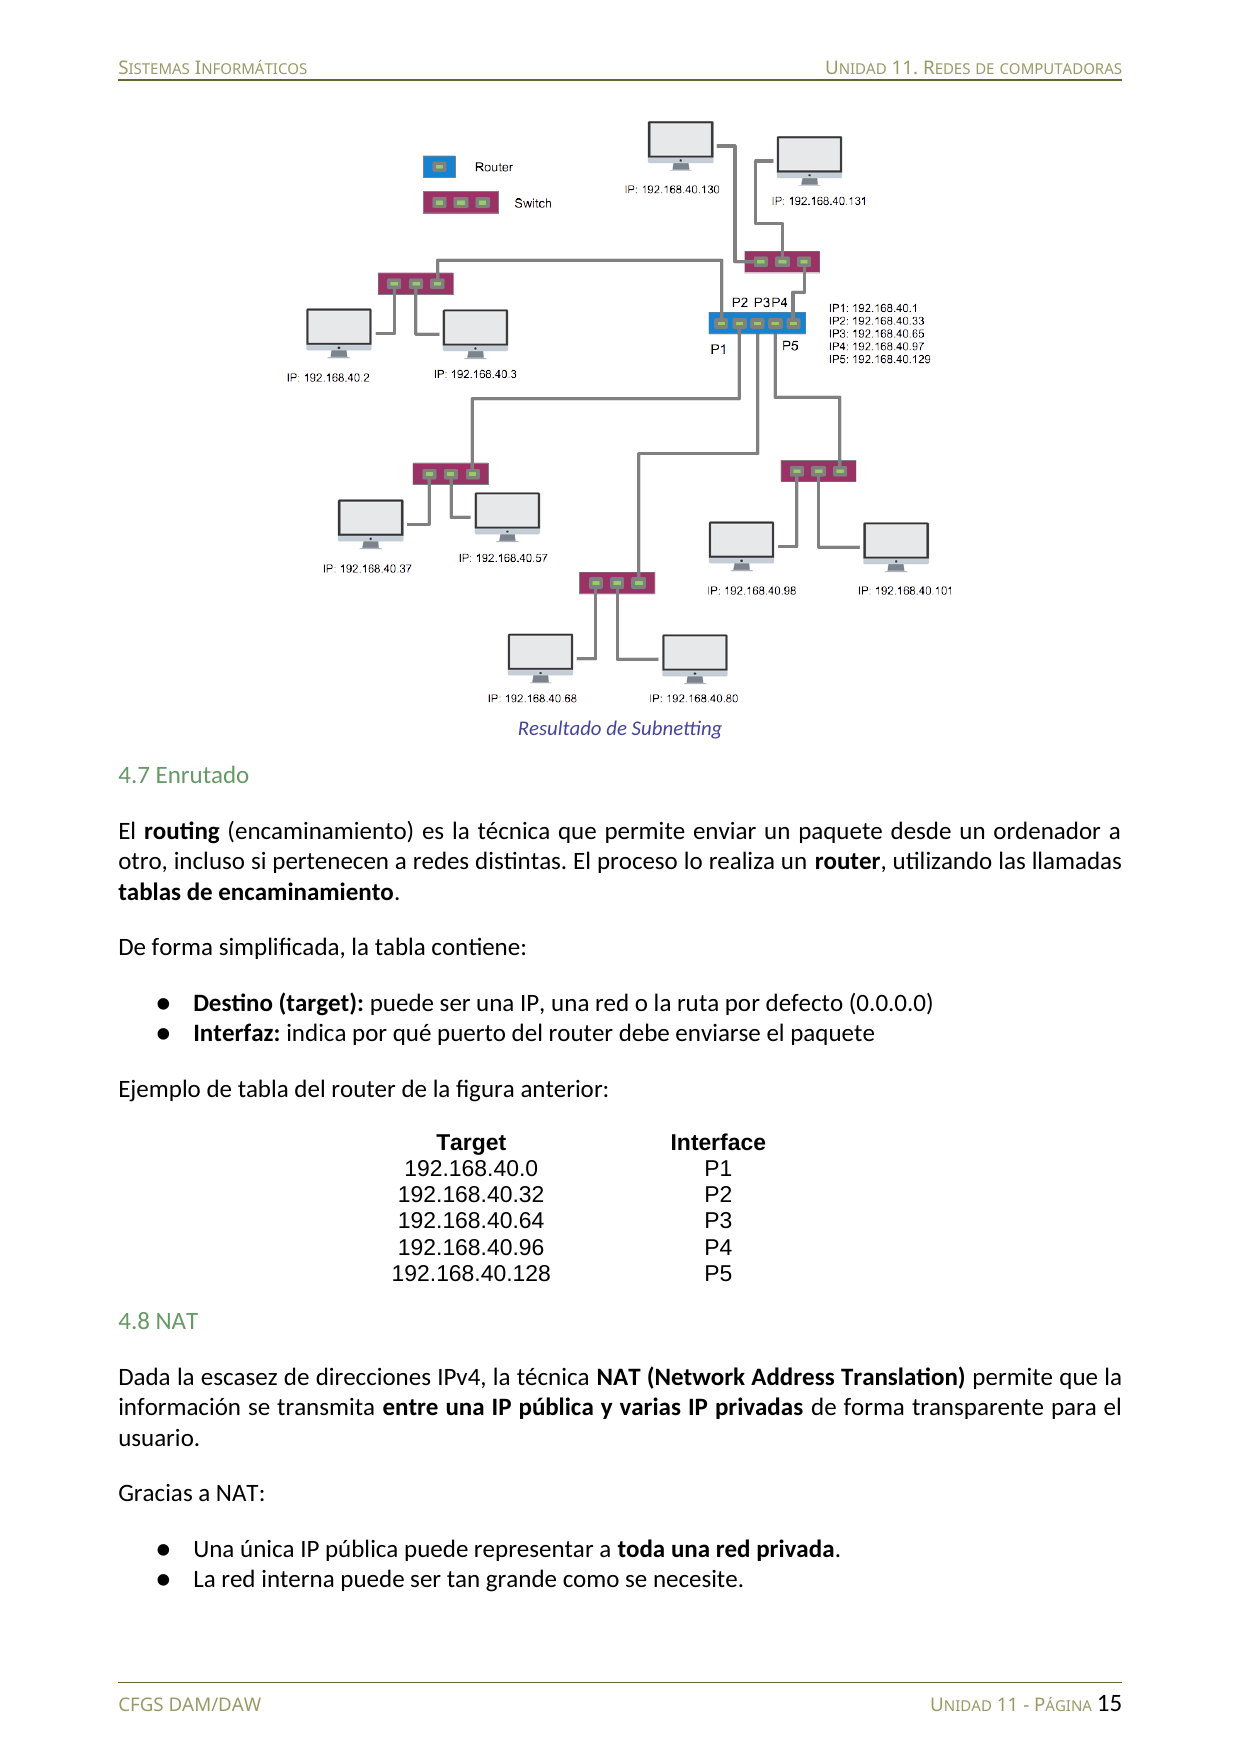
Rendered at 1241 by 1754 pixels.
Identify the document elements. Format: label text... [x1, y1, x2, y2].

picture [277, 118, 963, 709]
subtitle 4.7 Enrutado [118, 759, 1122, 790]
table_cell P1 [595, 1155, 842, 1181]
table_cell 192.168.40.32 [348, 1181, 594, 1207]
table_cell P2 [595, 1181, 842, 1207]
list Destino (target): puede ser una IP, una red o la ruta por defecto (0.0.0.0) [156, 987, 1122, 1017]
text Ejemplo de tabla del router de la figura anterior: [118, 1073, 1122, 1103]
table_header Interface [595, 1129, 842, 1155]
table_cell 192.168.40.64 [348, 1208, 594, 1234]
text De forma simplificada, la tabla contiene: [118, 931, 1122, 962]
table_header Target [348, 1129, 594, 1155]
table_cell 192.168.40.128 [348, 1260, 594, 1287]
text Dada la escasez de direcciones IPv4, la técnica NAT (Network Address Translation) permite que la información se transmita entre una IP pública y varias IP privadas de forma transparente para el usuario. [118, 1361, 1122, 1452]
table_cell P4 [595, 1234, 842, 1260]
list La red interna puede ser tan grande como se necesite. [156, 1563, 1122, 1594]
text El routing (encaminamiento) es la técnica que permite enviar un paquete desde un ordenador a otro, incluso si pertenecen a redes distintas. El proceso lo realiza un router, utilizando las llamadas tablas de encaminamiento. [118, 815, 1122, 906]
table_cell P3 [595, 1208, 842, 1234]
list Una única IP pública puede representar a toda una red privada. [156, 1533, 1122, 1563]
list Interfaz: indica por qué puerto del router debe enviarse el paquete [156, 1017, 1122, 1048]
table_cell 192.168.40.0 [348, 1155, 594, 1181]
table_cell 192.168.40.96 [348, 1234, 594, 1260]
text Resultado de Subnetting [118, 715, 1122, 740]
text Gracias a NAT: [118, 1477, 1122, 1508]
table_cell P5 [595, 1260, 842, 1287]
subtitle 4.8 NAT [118, 1305, 1122, 1336]
